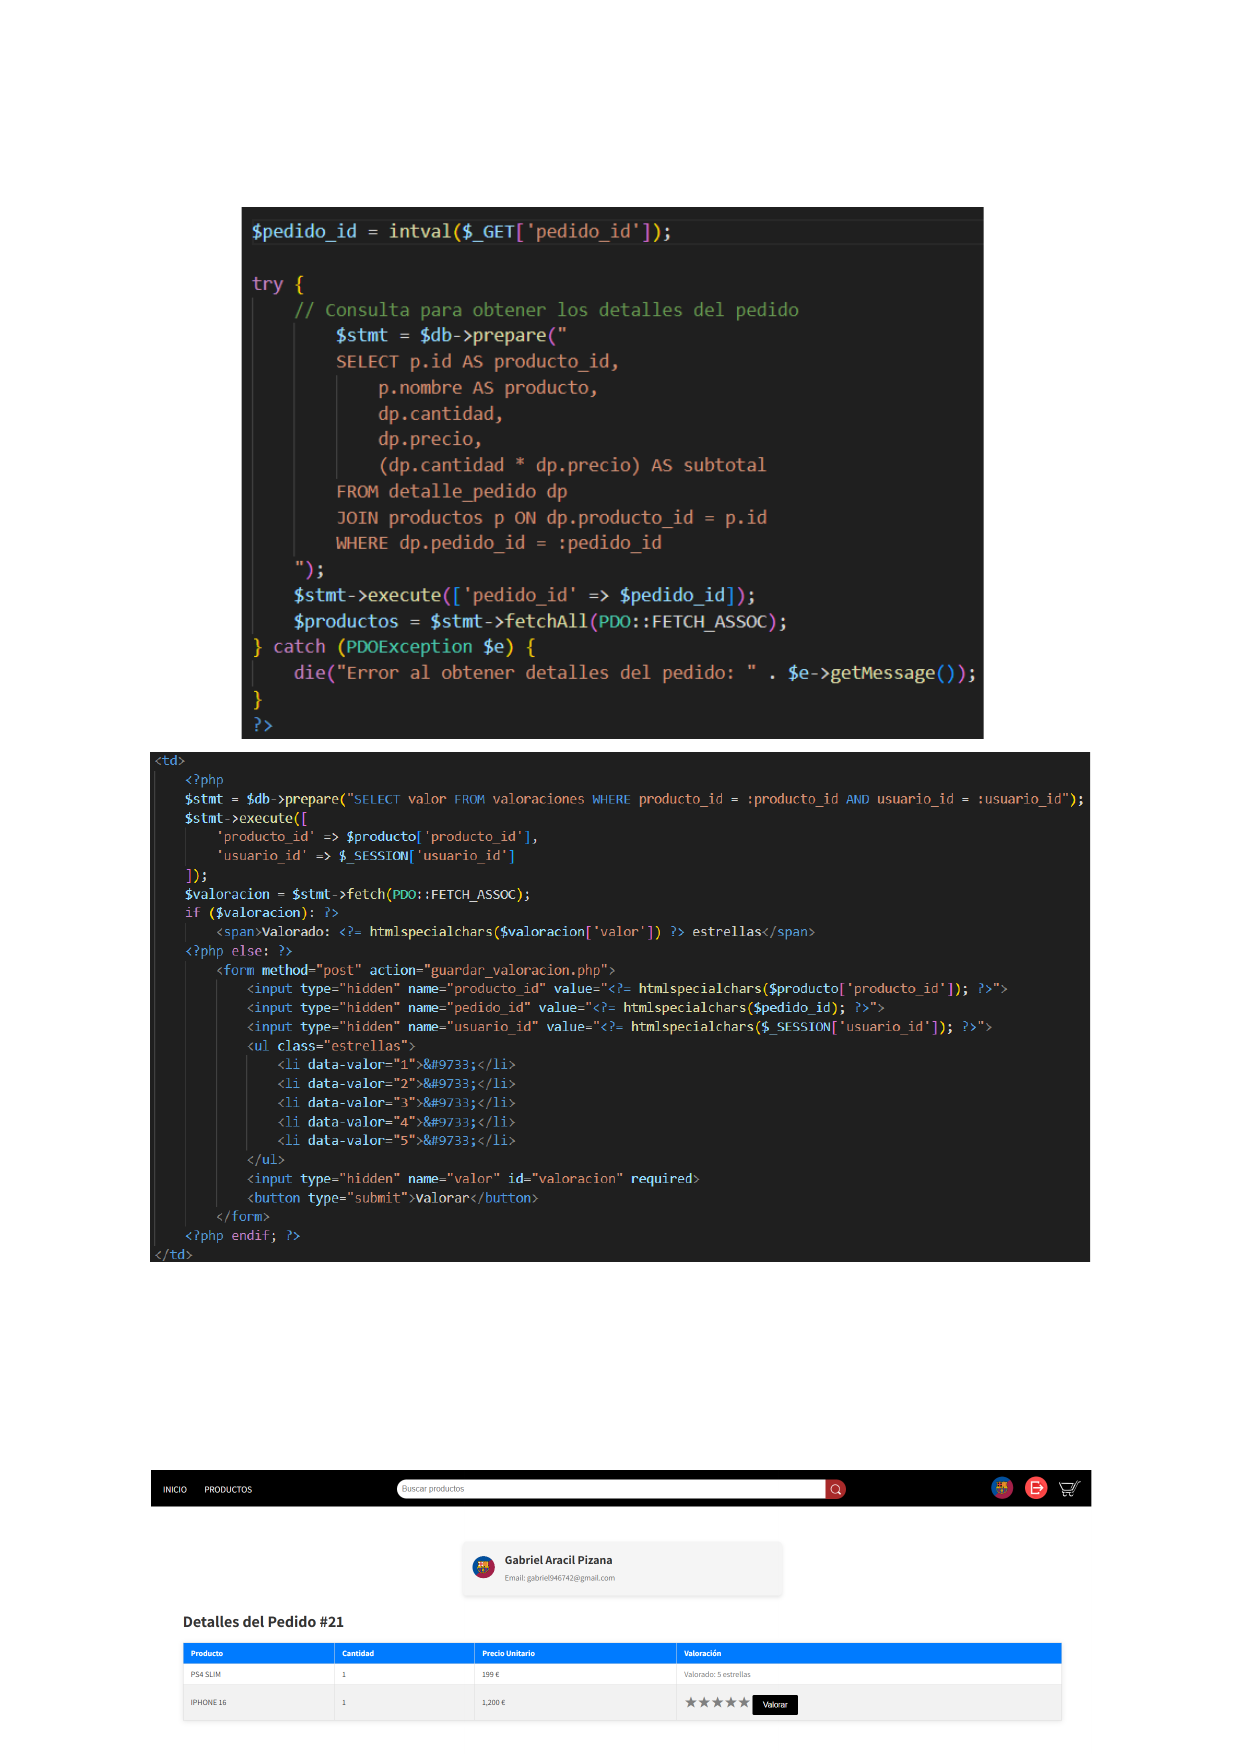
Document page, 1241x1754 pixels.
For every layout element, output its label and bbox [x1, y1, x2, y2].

picture [241, 207, 984, 739]
picture [151, 1470, 1092, 1754]
picture [150, 752, 1091, 1262]
